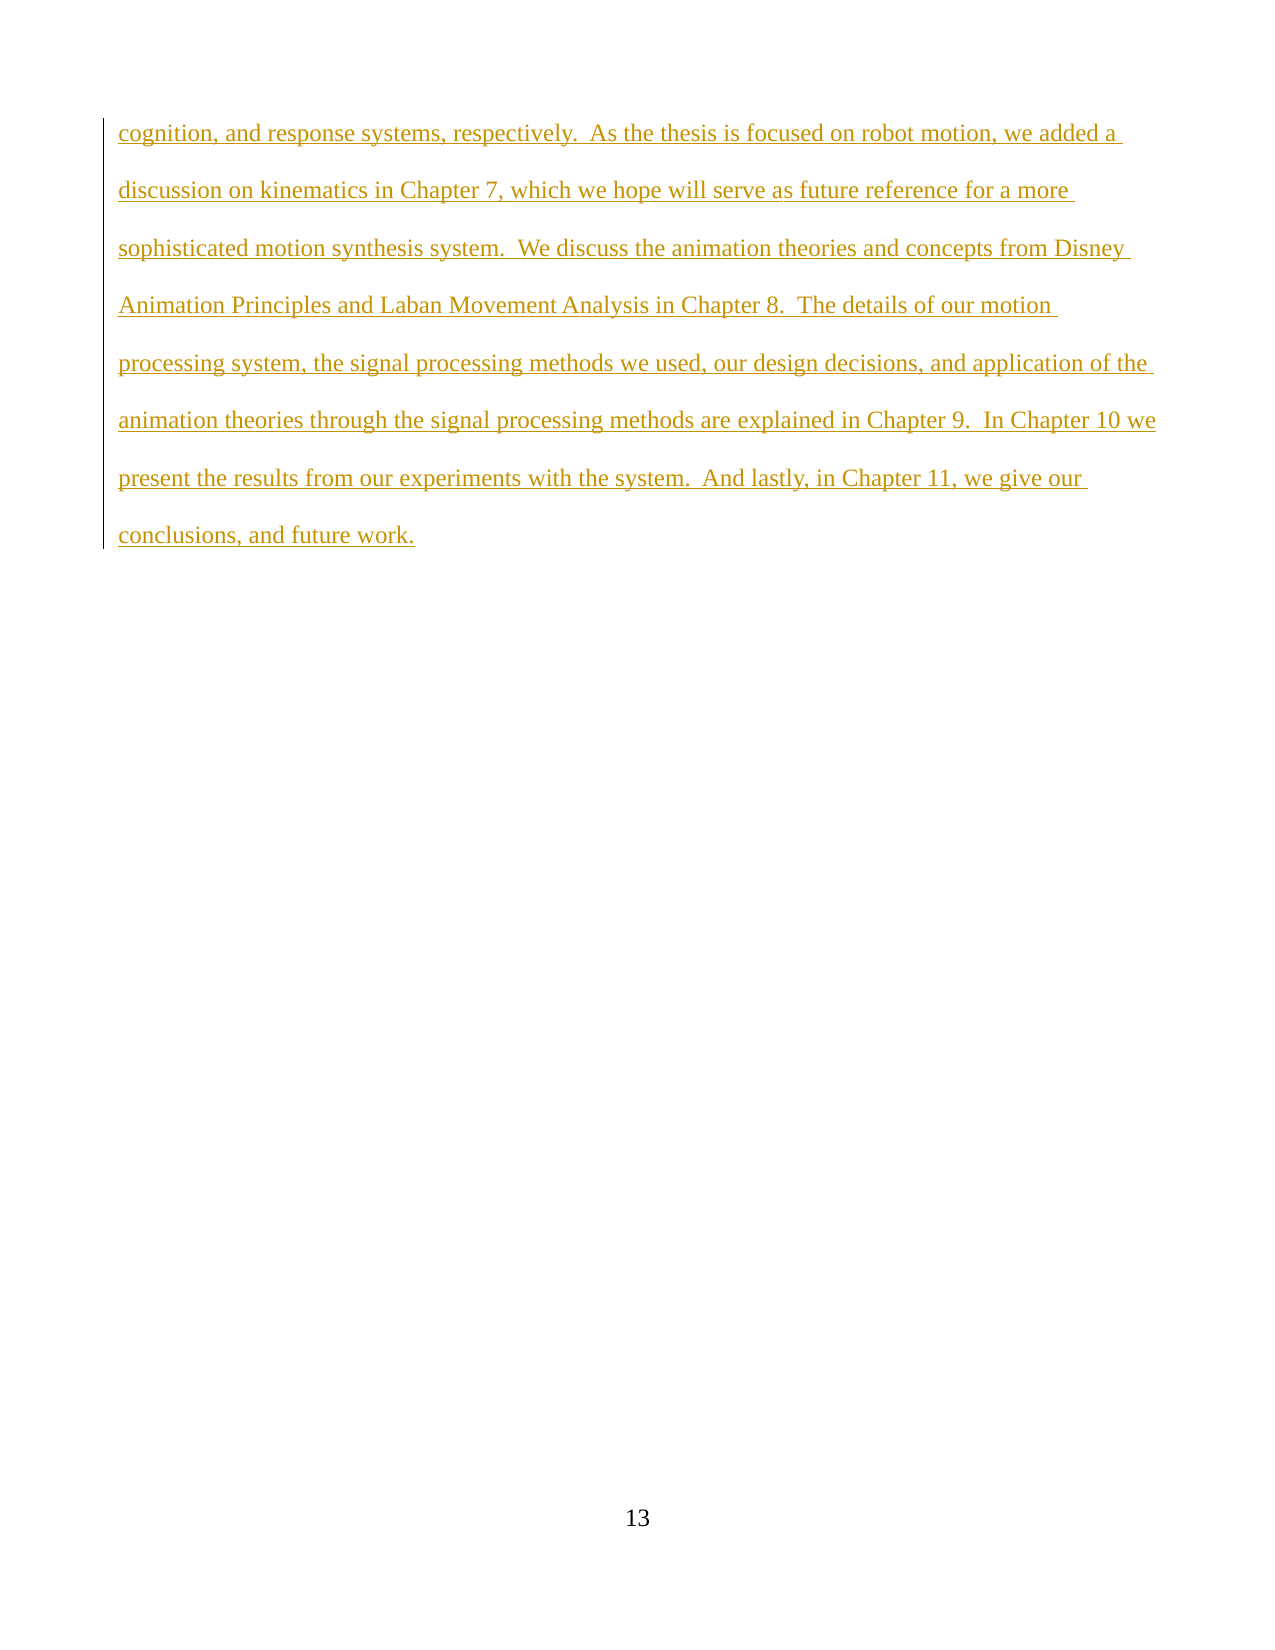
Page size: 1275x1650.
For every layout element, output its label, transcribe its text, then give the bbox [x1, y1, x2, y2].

text cognition, and response systems, respectively. As the thesis is focused on robot motion, we added a discussion on kinematics in Chapter 7, which we hope will serve as future reference for a more sophisticated motion synthesis system. We discuss the animation theories and concepts from Disney Animation Principles and Laban Movement Analysis in Chapter 8. The details of our motion processing system, the signal processing methods we used, our design decisions, and application of the animation theories through the signal processing methods are explained in Chapter 9. In Chapter 10 we present the results from our experiments with the system. And lastly, in Chapter 11, we give our conclusions, and future work. [118, 118, 1157, 549]
